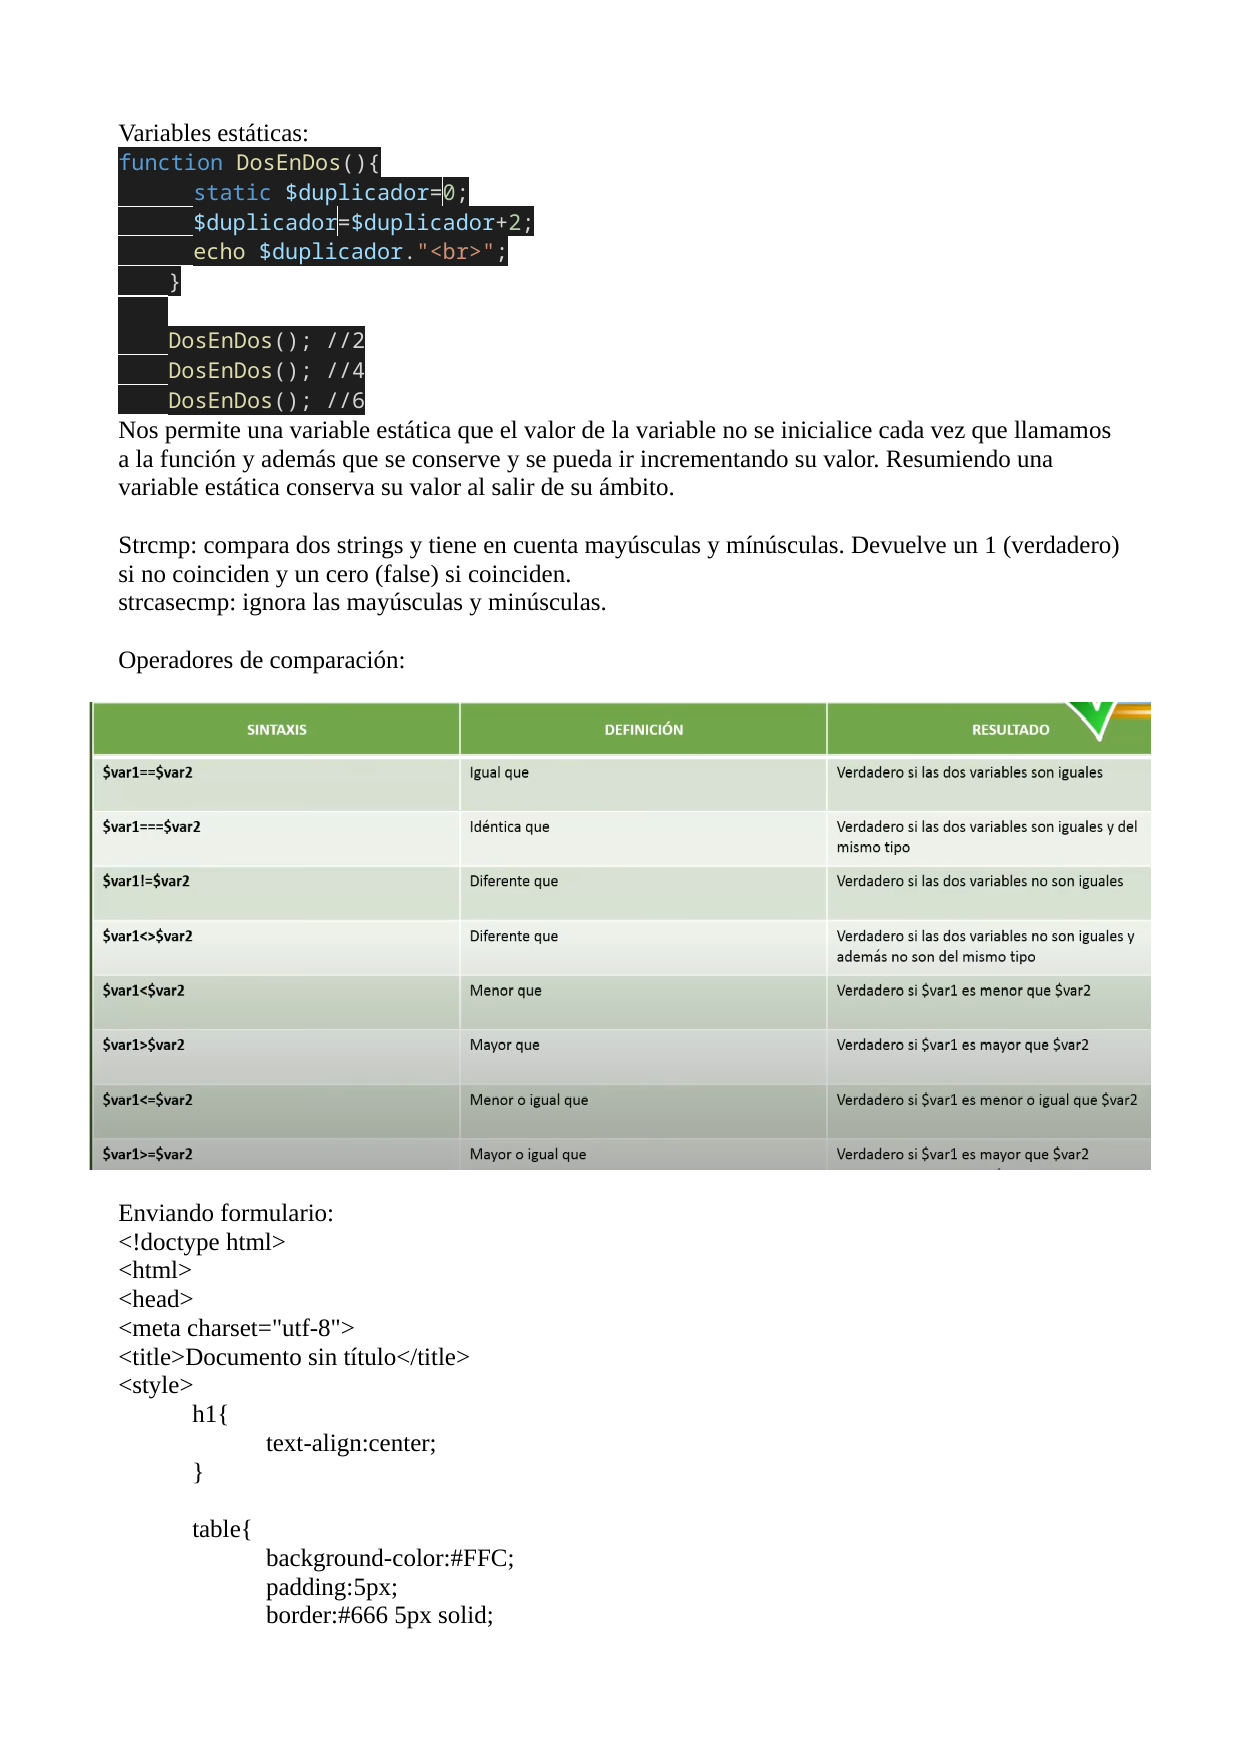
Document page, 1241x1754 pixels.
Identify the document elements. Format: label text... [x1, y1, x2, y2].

text DosEnDos(); //4 [118, 355, 1122, 385]
text <style> [118, 1370, 1122, 1399]
text strcasecmp: ignora las mayúsculas y minúsculas. [118, 587, 1122, 616]
text border:#666 5px solid; [118, 1600, 1122, 1629]
text <!doctype html> [118, 1227, 1122, 1255]
text table{ [118, 1514, 1122, 1543]
text Nos permite una variable estática que el valor de la variable no se inicialice cada vez que llamamos a la función y además que se conserve y se pueda ir incrementando su valor. Resumiendo una variable estática conserva su valor al salir de su ámbito. [118, 415, 1122, 501]
text echo $duplicador."<br>"; [118, 236, 1122, 266]
text } [118, 266, 1122, 296]
text Variables estáticas: [118, 118, 1122, 147]
text <html> [118, 1255, 1122, 1284]
text text-align:center; [118, 1428, 1122, 1457]
text <head> [118, 1284, 1122, 1313]
text h1{ [118, 1399, 1122, 1428]
text background-color:#FFC; [118, 1543, 1122, 1572]
text Strcmp: compara dos strings y tiene en cuenta mayúsculas y mínúsculas. Devuelve un 1 (verdadero) si no coinciden y un cero (false) si coinciden. [118, 530, 1122, 587]
picture [89, 702, 1151, 1170]
text padding:5px; [118, 1572, 1122, 1600]
text <meta charset="utf-8"> [118, 1313, 1122, 1342]
text $duplicador=$duplicador+2; [118, 206, 1122, 236]
text } [118, 1457, 1122, 1485]
text static $duplicador=0; [118, 177, 1122, 206]
text <title>Documento sin título</title> [118, 1342, 1122, 1370]
text DosEnDos(); //6 [118, 385, 1122, 415]
text DosEnDos(); //2 [118, 326, 1122, 355]
text Operadores de comparación: [118, 645, 1122, 674]
text Enviando formulario: [118, 1198, 1122, 1227]
text function DosEnDos(){ [118, 147, 1122, 177]
